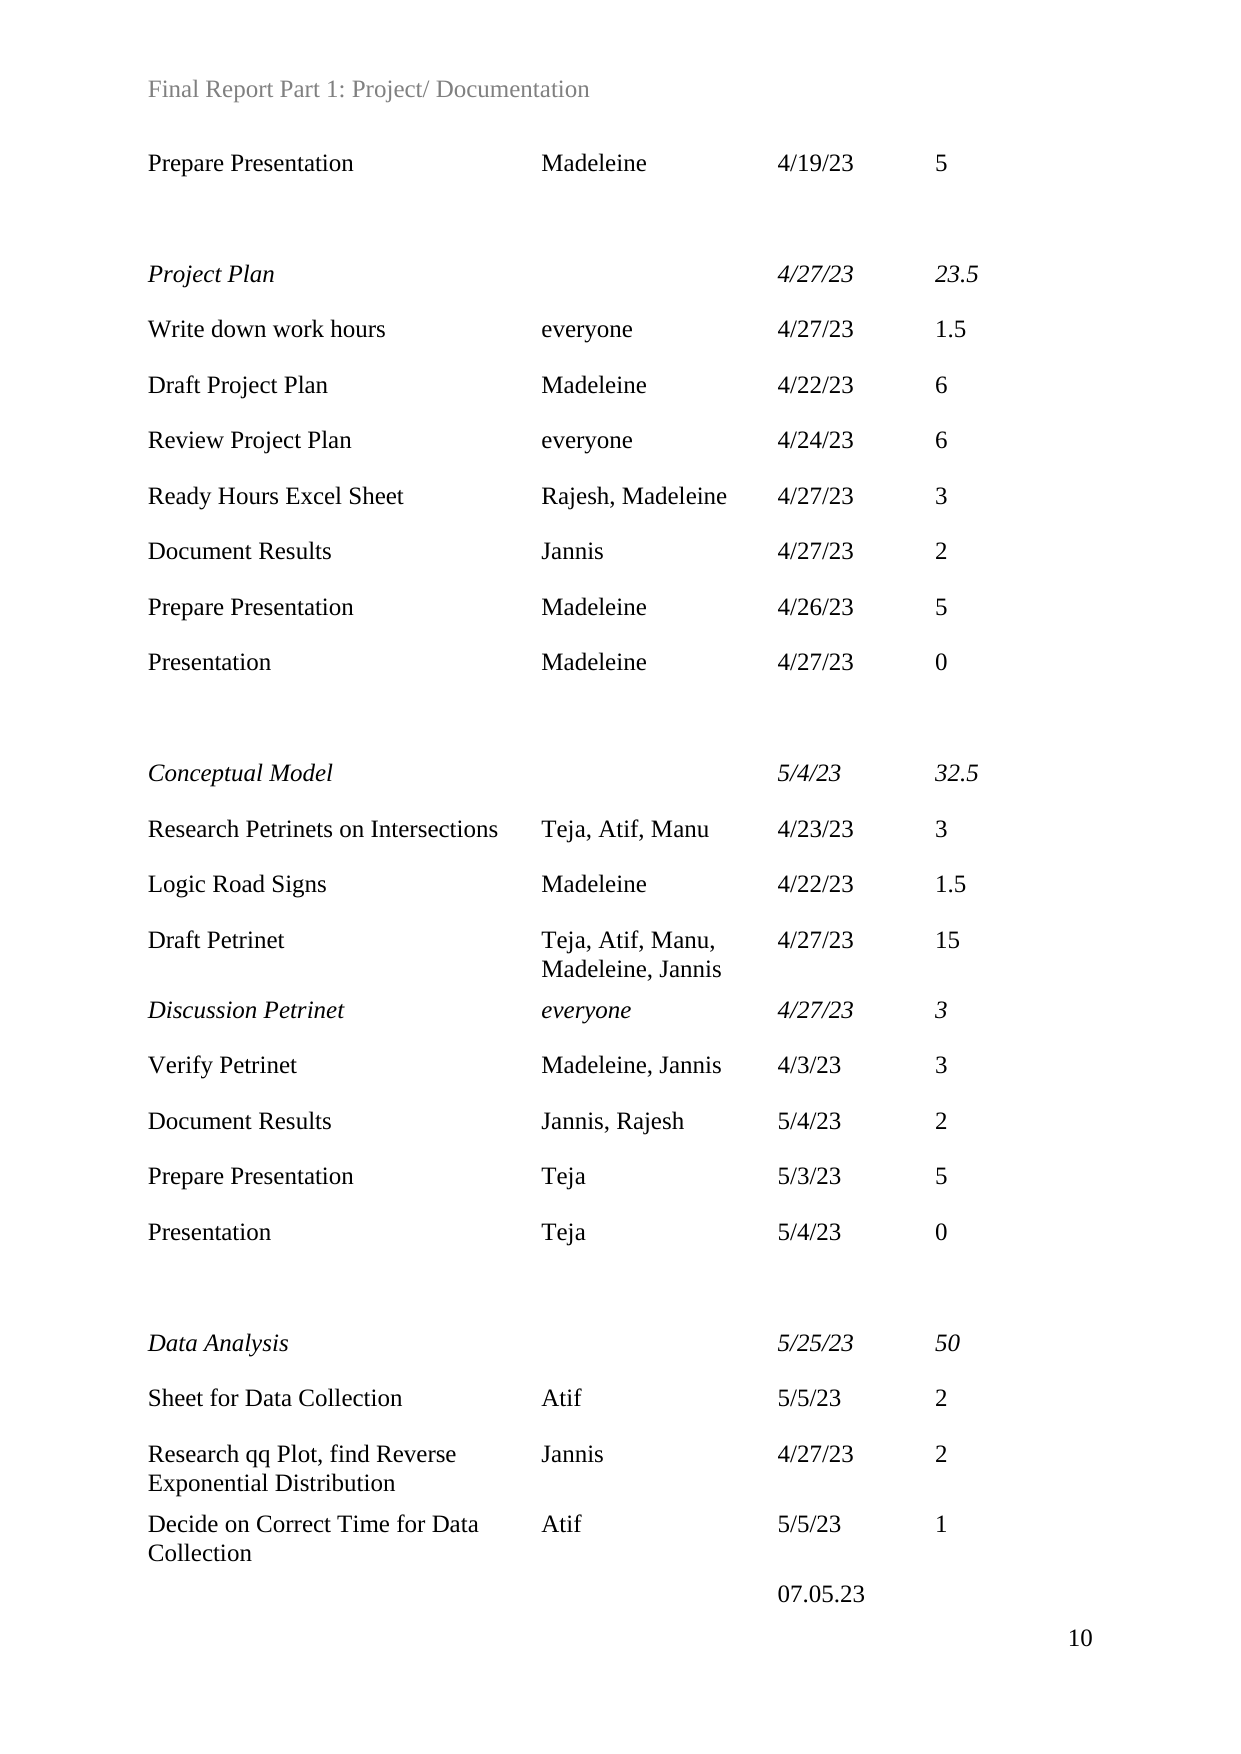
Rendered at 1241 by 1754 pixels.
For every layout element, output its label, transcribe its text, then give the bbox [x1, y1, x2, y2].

table_cell [935, 203, 1093, 259]
table_cell 3 [935, 814, 1093, 869]
table_cell [778, 203, 935, 259]
table_cell [935, 1273, 1093, 1328]
table_cell Teja, Atif, Manu, Madeleine, Jannis [541, 925, 777, 995]
table_cell Write down work hours [148, 314, 541, 370]
table_cell Logic Road Signs [148, 869, 541, 925]
table_cell [935, 1579, 1093, 1620]
table_cell Decide on Correct Time for Data Collection [148, 1509, 541, 1579]
table_cell 27.04.23 [778, 995, 935, 1050]
table_cell everyone [541, 995, 777, 1050]
table_cell [148, 203, 541, 259]
table_cell 1.5 [935, 314, 1093, 370]
table_cell Draft Petrinet [148, 925, 541, 995]
table_cell everyone [541, 425, 777, 481]
table_cell Document Results [148, 536, 541, 592]
table_cell [935, 703, 1093, 758]
table_cell Atif [541, 1509, 777, 1579]
table_cell Research qq Plot, find Reverse Exponential Distribution [148, 1439, 541, 1509]
table_cell 3 [935, 481, 1093, 536]
table_cell Teja, Atif, Manu [541, 814, 777, 869]
table_cell 22.04.23 [778, 370, 935, 425]
table_cell 2 [935, 1106, 1093, 1161]
table_cell Research Petrinets on Intersections [148, 814, 541, 869]
table_cell 03.04.23 [778, 1050, 935, 1106]
table_cell 27.04.23 [778, 1439, 935, 1509]
table_cell 07.05.23 [778, 1579, 935, 1620]
table_cell Conceptual Model [148, 758, 541, 814]
table_cell 27.04.23 [778, 925, 935, 995]
table_cell 04.05.23 [778, 758, 935, 814]
table_cell 03.05.23 [778, 1161, 935, 1217]
table_cell [778, 703, 935, 758]
table_cell Document Results [148, 1106, 541, 1161]
table_cell Project Plan [148, 259, 541, 314]
table_cell 27.04.23 [778, 259, 935, 314]
table_cell Atif [541, 1384, 777, 1439]
table_cell 05.05.23 [778, 1384, 935, 1439]
table_cell 6 [935, 370, 1093, 425]
table_cell 3 [935, 1050, 1093, 1106]
table_cell 50 [935, 1328, 1093, 1383]
table_cell 24.04.23 [778, 425, 935, 481]
table_cell Jannis [541, 536, 777, 592]
table_cell [148, 703, 541, 758]
table_cell 5 [935, 1161, 1093, 1217]
table_cell 32.5 [935, 758, 1093, 814]
table_cell [541, 703, 777, 758]
table_cell 23.04.23 [778, 814, 935, 869]
table_cell Prepare Presentation [148, 148, 541, 203]
table_cell 25.05.23 [778, 1328, 935, 1383]
table_cell [778, 1273, 935, 1328]
table_cell Jannis [541, 1439, 777, 1509]
table_cell 2 [935, 1439, 1093, 1509]
table_cell Review Project Plan [148, 425, 541, 481]
table_cell [148, 1579, 541, 1620]
table_cell Madeleine [541, 592, 777, 647]
table_cell [541, 1328, 777, 1383]
table_cell Teja [541, 1217, 777, 1272]
table_cell 6 [935, 425, 1093, 481]
table_cell [541, 1579, 777, 1620]
table_cell 1 [935, 1509, 1093, 1579]
table_cell 04.05.23 [778, 1217, 935, 1272]
table_cell 2 [935, 536, 1093, 592]
table_cell Data Analysis [148, 1328, 541, 1383]
table_cell 04.05.23 [778, 1106, 935, 1161]
table_cell 27.04.23 [778, 536, 935, 592]
table_cell Madeleine [541, 370, 777, 425]
table_cell Teja [541, 1161, 777, 1217]
table_cell Madeleine, Jannis [541, 1050, 777, 1106]
table_cell 0 [935, 647, 1093, 703]
table_cell Verify Petrinet [148, 1050, 541, 1106]
table_cell 22.04.23 [778, 869, 935, 925]
table_cell 5 [935, 592, 1093, 647]
table_cell Prepare Presentation [148, 592, 541, 647]
table_cell Madeleine [541, 647, 777, 703]
table_cell 27.04.23 [778, 314, 935, 370]
table_cell 0 [935, 1217, 1093, 1272]
table_cell 3 [935, 995, 1093, 1050]
table_cell 05.05.23 [778, 1509, 935, 1579]
table_cell 1.5 [935, 869, 1093, 925]
table_cell 5 [935, 148, 1093, 203]
table_cell Discussion Petrinet [148, 995, 541, 1050]
table_cell Presentation [148, 1217, 541, 1272]
table_cell Madeleine [541, 869, 777, 925]
table_cell 26.04.23 [778, 592, 935, 647]
table_cell 19.04.23 [778, 148, 935, 203]
table_cell Rajesh, Madeleine [541, 481, 777, 536]
table_cell 15 [935, 925, 1093, 995]
table_cell Sheet for Data Collection [148, 1384, 541, 1439]
table_cell Prepare Presentation [148, 1161, 541, 1217]
table_cell 23.5 [935, 259, 1093, 314]
table_cell [148, 1273, 541, 1328]
table_cell 27.04.23 [778, 647, 935, 703]
table_cell [541, 203, 777, 259]
table_cell Madeleine [541, 148, 777, 203]
table_cell [541, 259, 777, 314]
table_cell everyone [541, 314, 777, 370]
table_cell 2 [935, 1384, 1093, 1439]
table_cell [541, 758, 777, 814]
table_cell Ready Hours Excel Sheet [148, 481, 541, 536]
table_cell [541, 1273, 777, 1328]
table_cell Jannis, Rajesh [541, 1106, 777, 1161]
table_cell 27.04.23 [778, 481, 935, 536]
table_cell Presentation [148, 647, 541, 703]
table_cell Draft Project Plan [148, 370, 541, 425]
